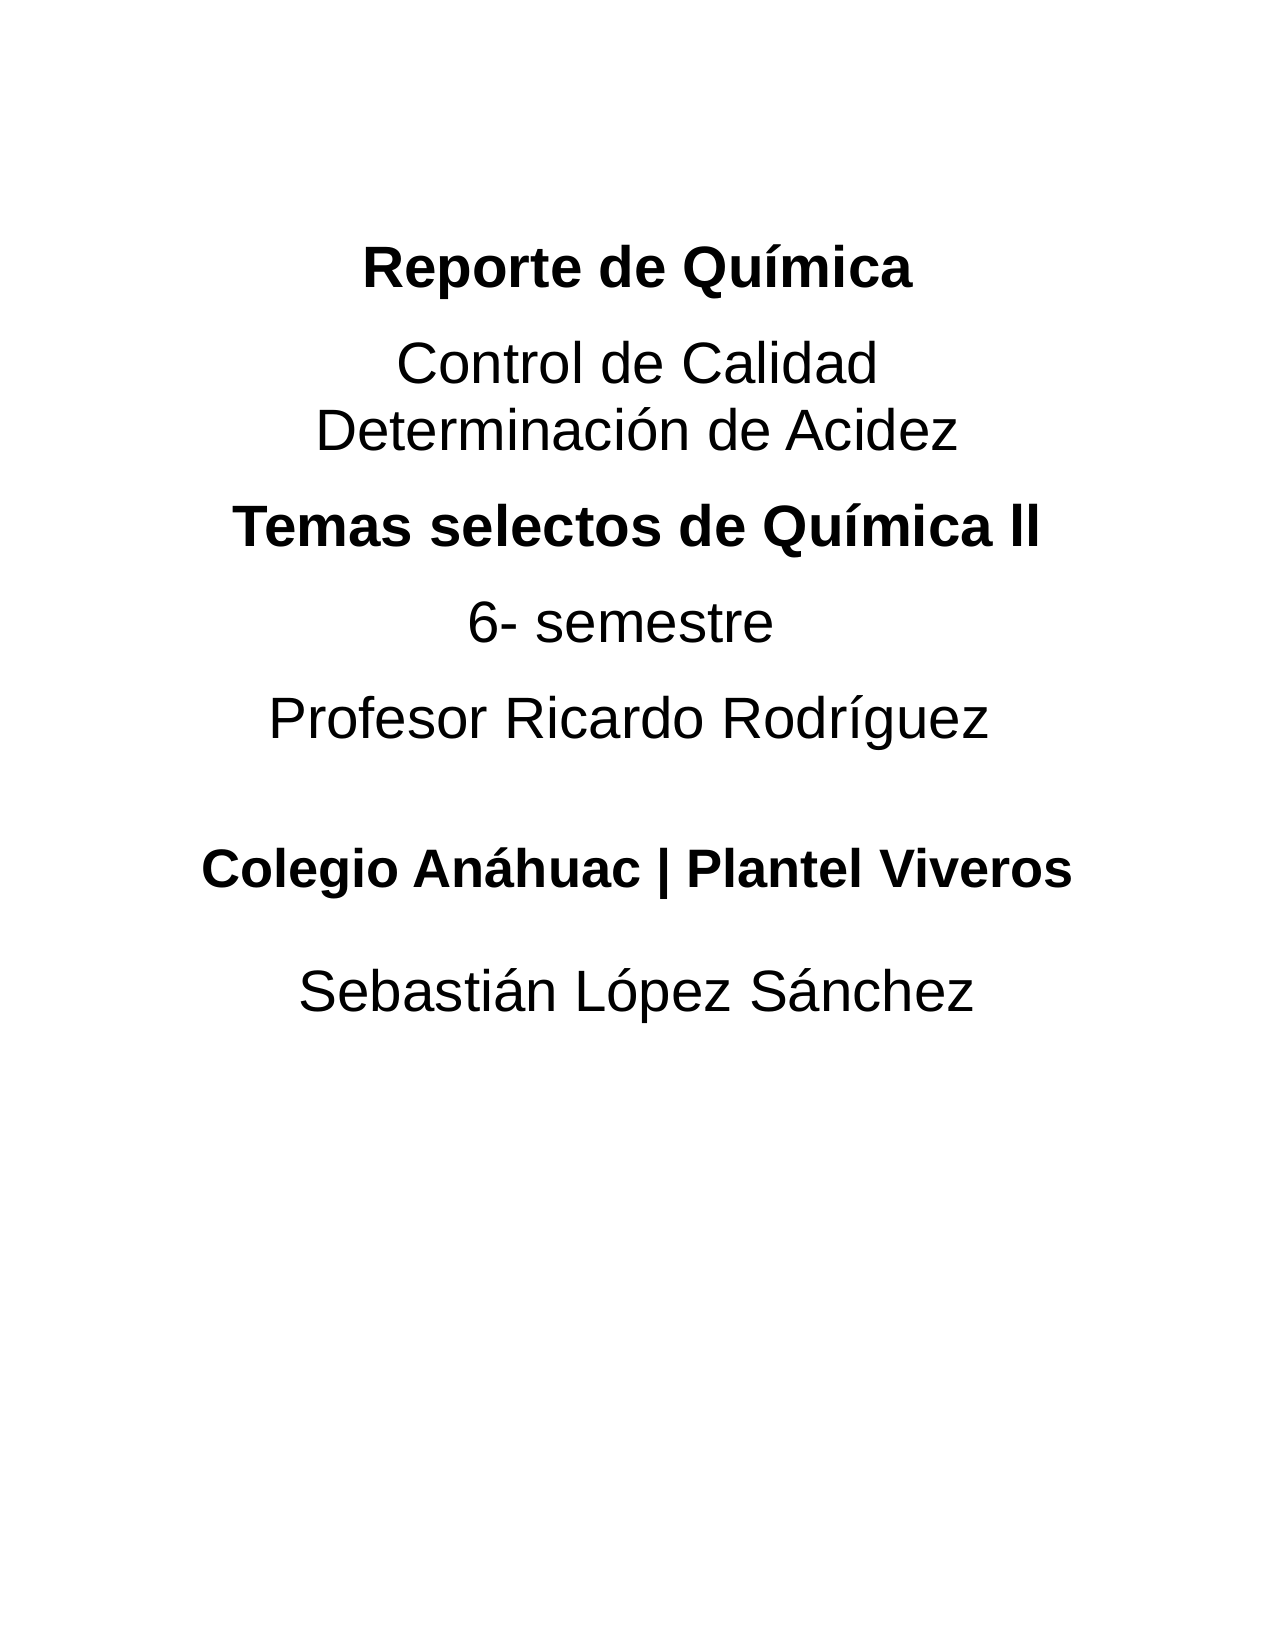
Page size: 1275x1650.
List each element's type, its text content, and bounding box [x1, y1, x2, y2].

text Determinación de Acidez [118, 396, 1157, 463]
text Temas selectos de Química ll [118, 492, 1157, 559]
text Sebastián López Sánchez [118, 957, 1157, 1024]
text Profesor Ricardo Rodríguez [118, 683, 1157, 751]
text Colegio Anáhuac | Plantel Viveros [118, 837, 1157, 899]
text Reporte de Química [118, 233, 1157, 300]
text 6- semestre [118, 588, 1157, 655]
text Control de Calidad [118, 329, 1157, 396]
